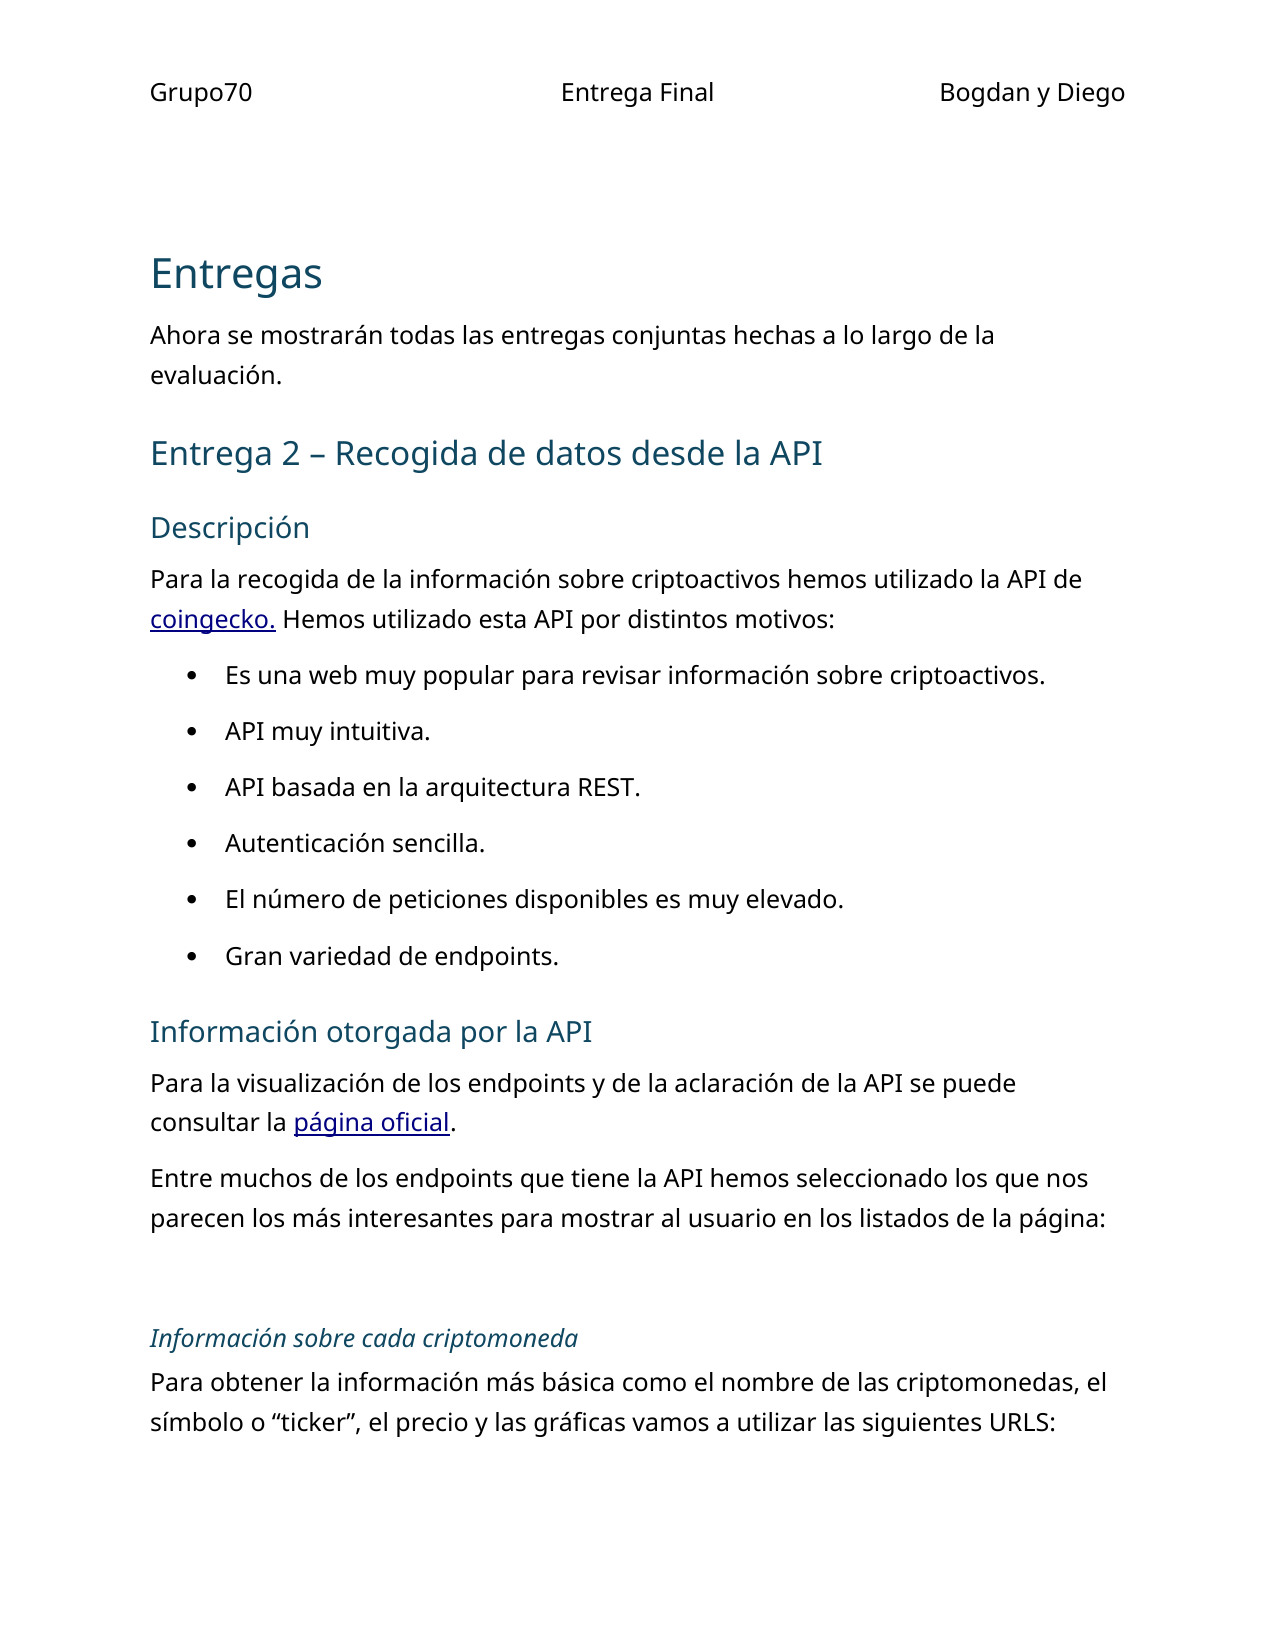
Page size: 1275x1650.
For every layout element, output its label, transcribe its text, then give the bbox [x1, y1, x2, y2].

list API muy intuitiva. [187, 714, 1125, 748]
text Entre muchos de los endpoints que tiene la API hemos seleccionado los que nos parecen los más interesantes para mostrar al usuario en los listados de la página: [150, 1161, 1125, 1234]
subtitle Entregas [150, 244, 1125, 300]
subtitle Información otorgada por la API [150, 1011, 1125, 1051]
list Es una web muy popular para revisar información sobre criptoactivos. [187, 658, 1125, 692]
subtitle Entrega 2 – Recogida de datos desde la API [150, 430, 1125, 476]
subtitle Información sobre cada criptomoneda [150, 1321, 1125, 1355]
subtitle Descripción [150, 508, 1125, 547]
text Para la visualización de los endpoints y de la aclaración de la API se puede consultar la página oficial. [150, 1065, 1125, 1139]
list El número de peticiones disponibles es muy elevado. [187, 882, 1125, 916]
list API basada en la arquitectura REST. [187, 770, 1125, 804]
text Para la recogida de la información sobre criptoactivos hemos utilizado la API de coingecko. Hemos utilizado esta API por distintos motivos: [150, 562, 1125, 636]
text Ahora se mostrarán todas las entregas conjuntas hechas a lo largo de la evaluación. [150, 318, 1125, 391]
text Para obtener la información más básica como el nombre de las criptomonedas, el símbolo o “ticker”, el precio y las gráficas vamos a utilizar las siguientes URLS: [150, 1365, 1125, 1438]
list Gran variedad de endpoints. [187, 938, 1125, 972]
list Autenticación sencilla. [187, 826, 1125, 860]
